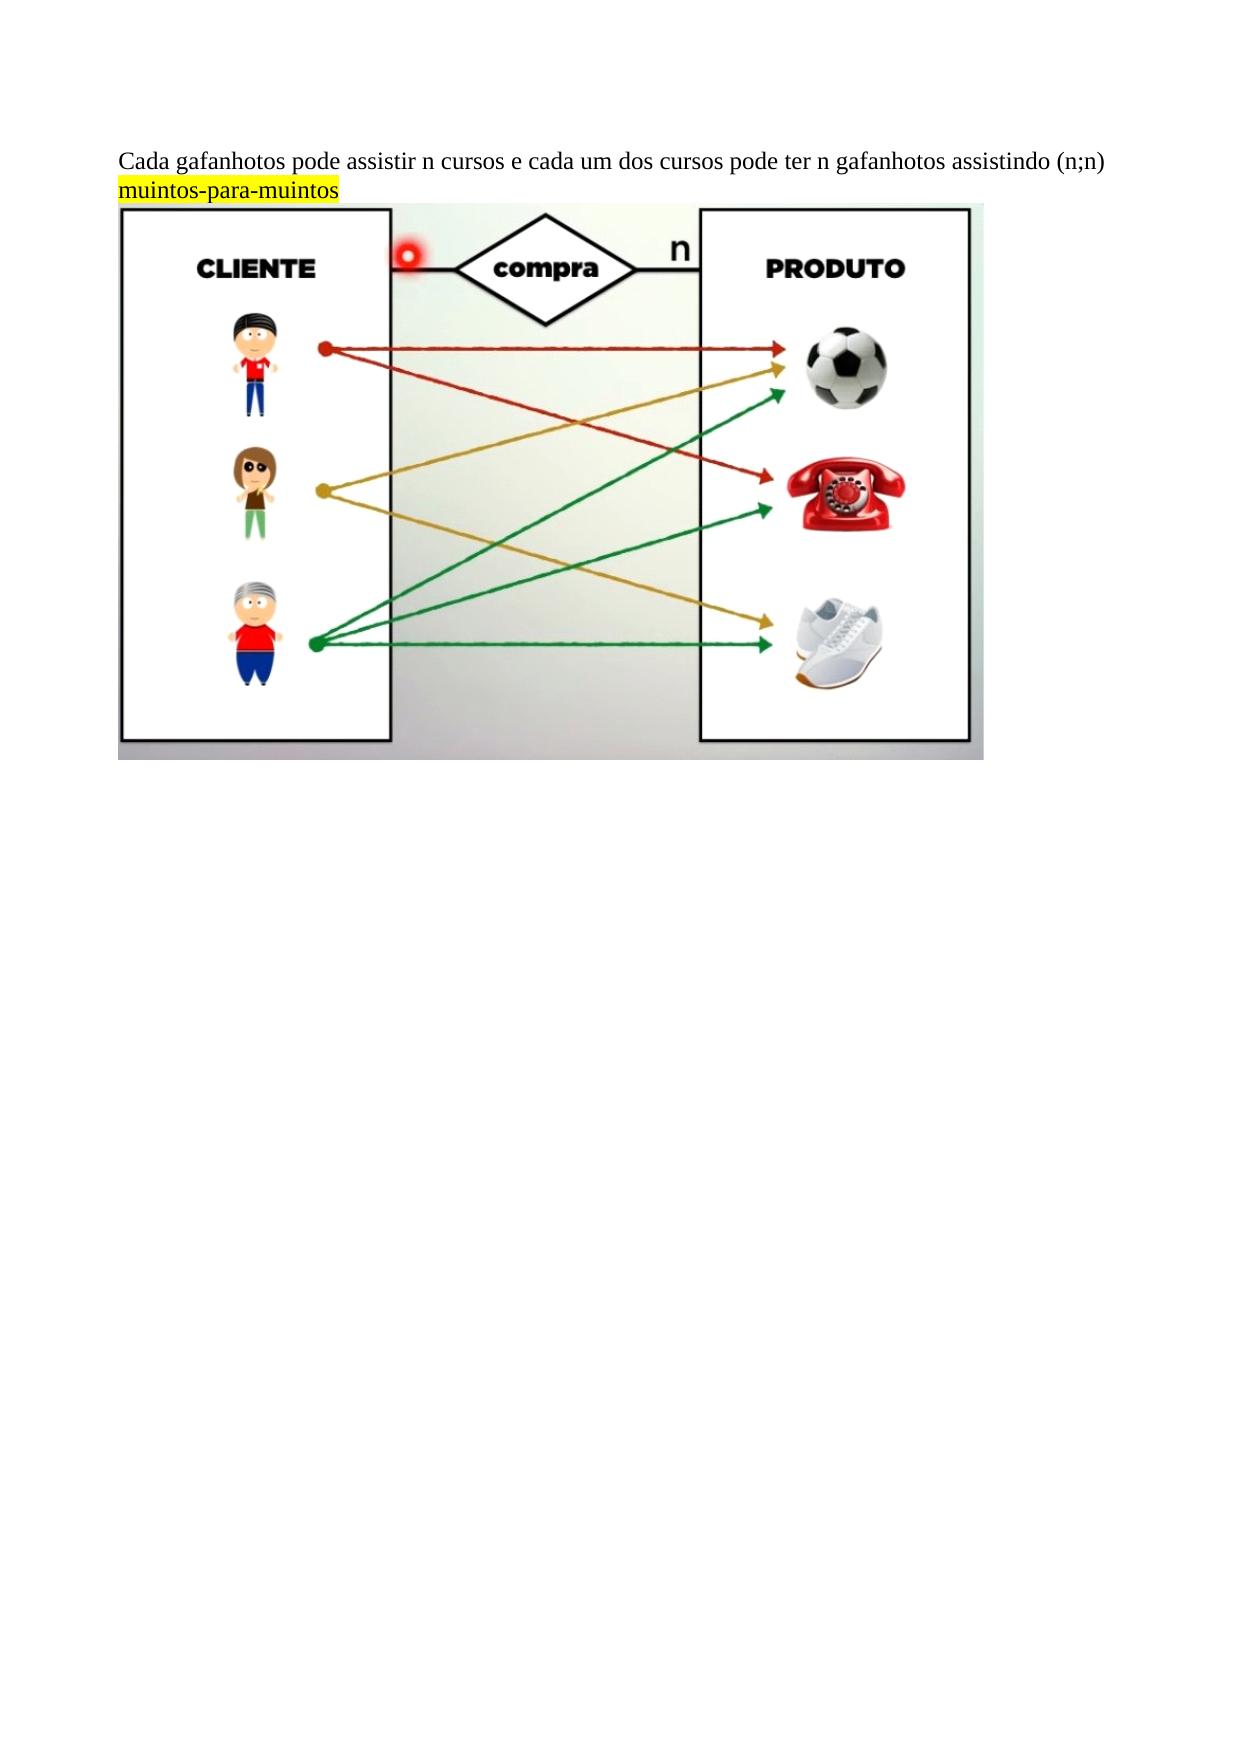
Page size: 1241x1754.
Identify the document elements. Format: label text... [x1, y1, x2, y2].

text Cada gafanhotos pode assistir n cursos e cada um dos cursos pode ter n gafanhotos assistindo (n;n) muintos-para-muintos [118, 146, 1122, 204]
